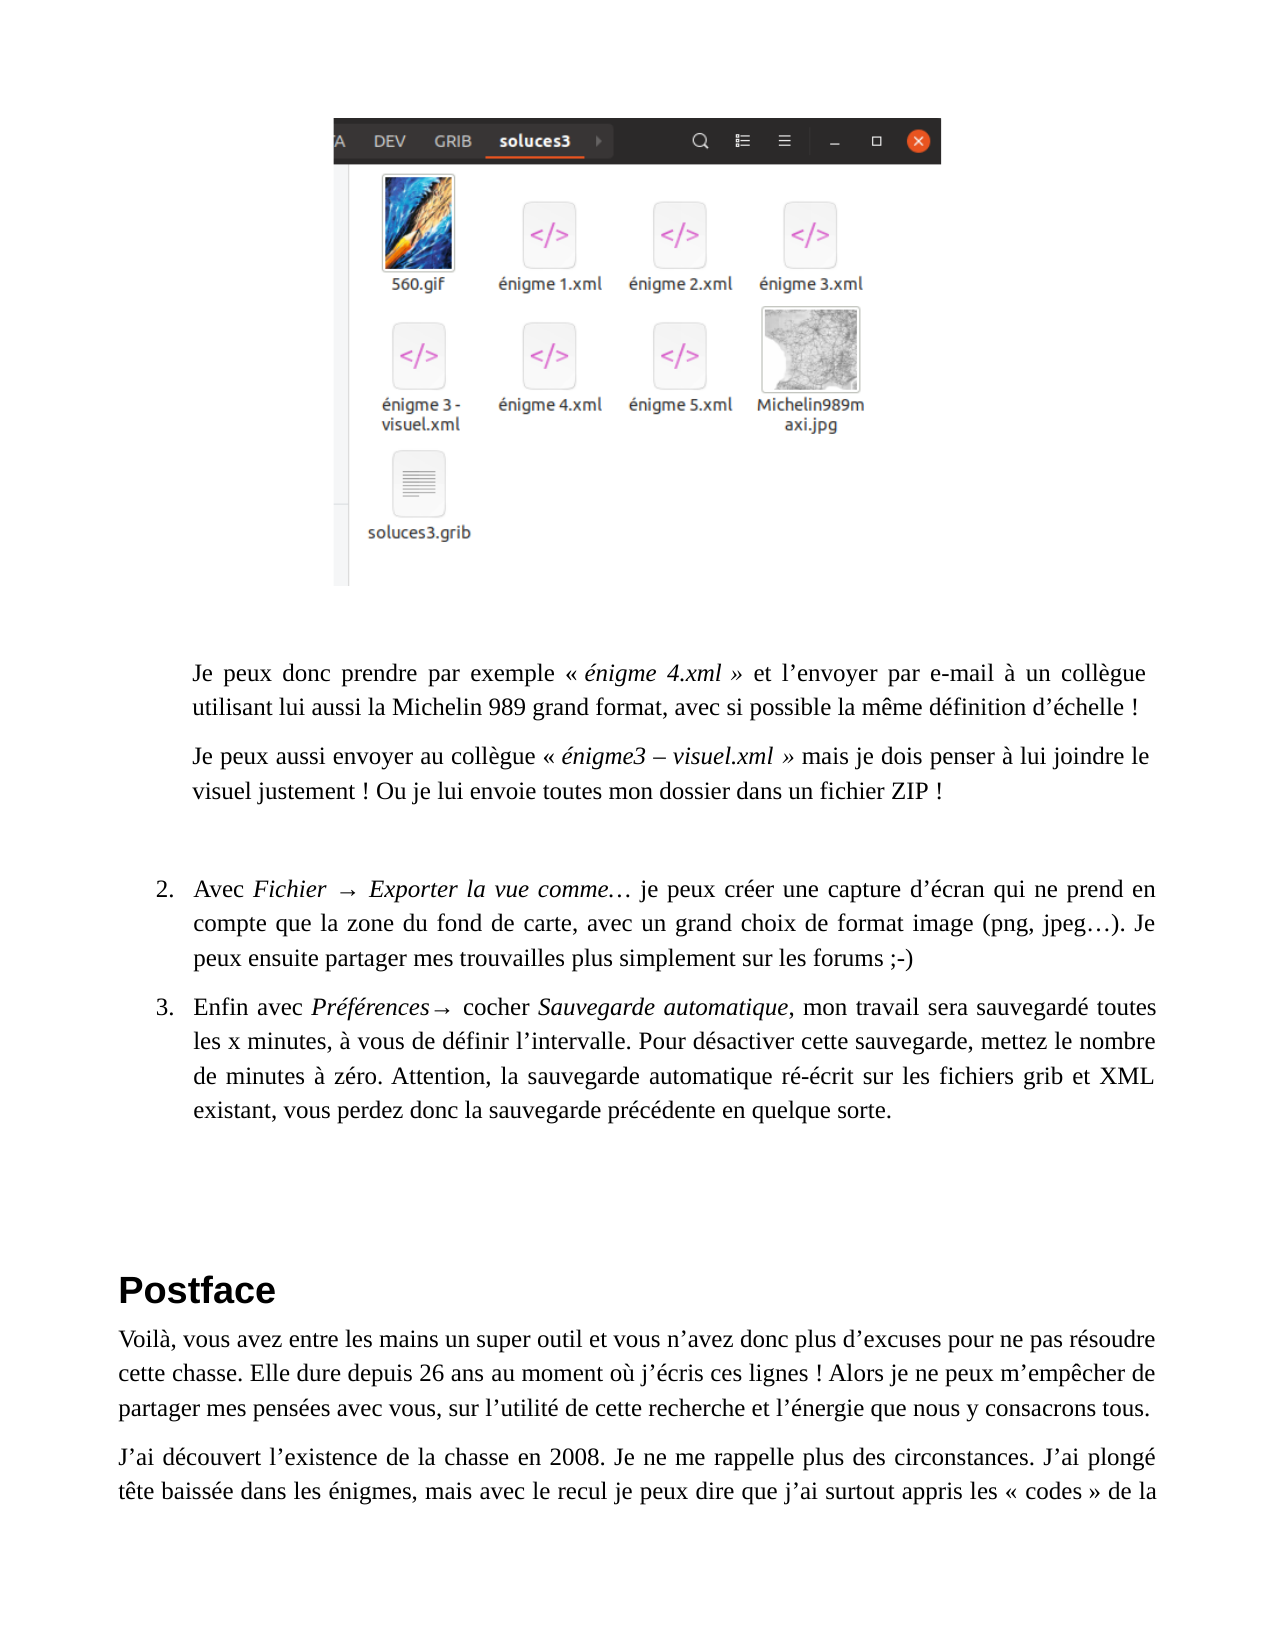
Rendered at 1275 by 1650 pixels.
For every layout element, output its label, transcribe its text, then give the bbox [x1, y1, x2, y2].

text J’ai découvert l’existence de la chasse en 2008. Je ne me rappelle plus des circonstances. J’ai plongé tête baissée dans les énigmes, mais avec le recul je peux dire que j’ai surtout appris les « codes » de la [118, 1442, 1157, 1505]
list Avec Fichier → Exporter la vue comme… je peux créer une capture d’écran qui ne prend en compte que la zone du fond de carte, avec un grand choix de format image (png, jpeg…). Je peux ensuite partager mes trouvailles plus simplement sur les forums ;-) [156, 874, 1157, 972]
list Enfin avec Préférences→ cocher Sauvegarde automatique, mon travail sera sauvegardé toutes les x minutes, à vous de définir l’intervalle. Pour désactiver cette sauvegarde, mettez le nombre de minutes à zéro. Attention, la sauvegarde automatique ré-écrit sur les fichiers grib et XML existant, vous perdez donc la sauvegarde précédente en quelque sorte. [156, 992, 1157, 1124]
picture [333, 118, 942, 586]
subtitle Postface [118, 1268, 1157, 1311]
text Je peux donc prendre par exemple « énigme 4.xml » et l’envoyer par e-mail à un collègue utilisant lui aussi la Michelin 989 grand format, avec si possible la même définition d’échelle ! [118, 658, 1157, 721]
text Voilà, vous avez entre les mains un super outil et vous n’avez donc plus d’excuses pour ne pas résoudre cette chasse. Elle dure depuis 26 ans au moment où j’écris ces lignes ! Alors je ne peux m’empêcher de partager mes pensées avec vous, sur l’utilité de cette recherche et l’énergie que nous y consacrons tous. [118, 1324, 1157, 1421]
text Je peux aussi envoyer au collègue « énigme3 – visuel.xml » mais je dois penser à lui joindre le visuel justement ! Ou je lui envoie toutes mon dossier dans un fichier ZIP ! [118, 741, 1157, 804]
